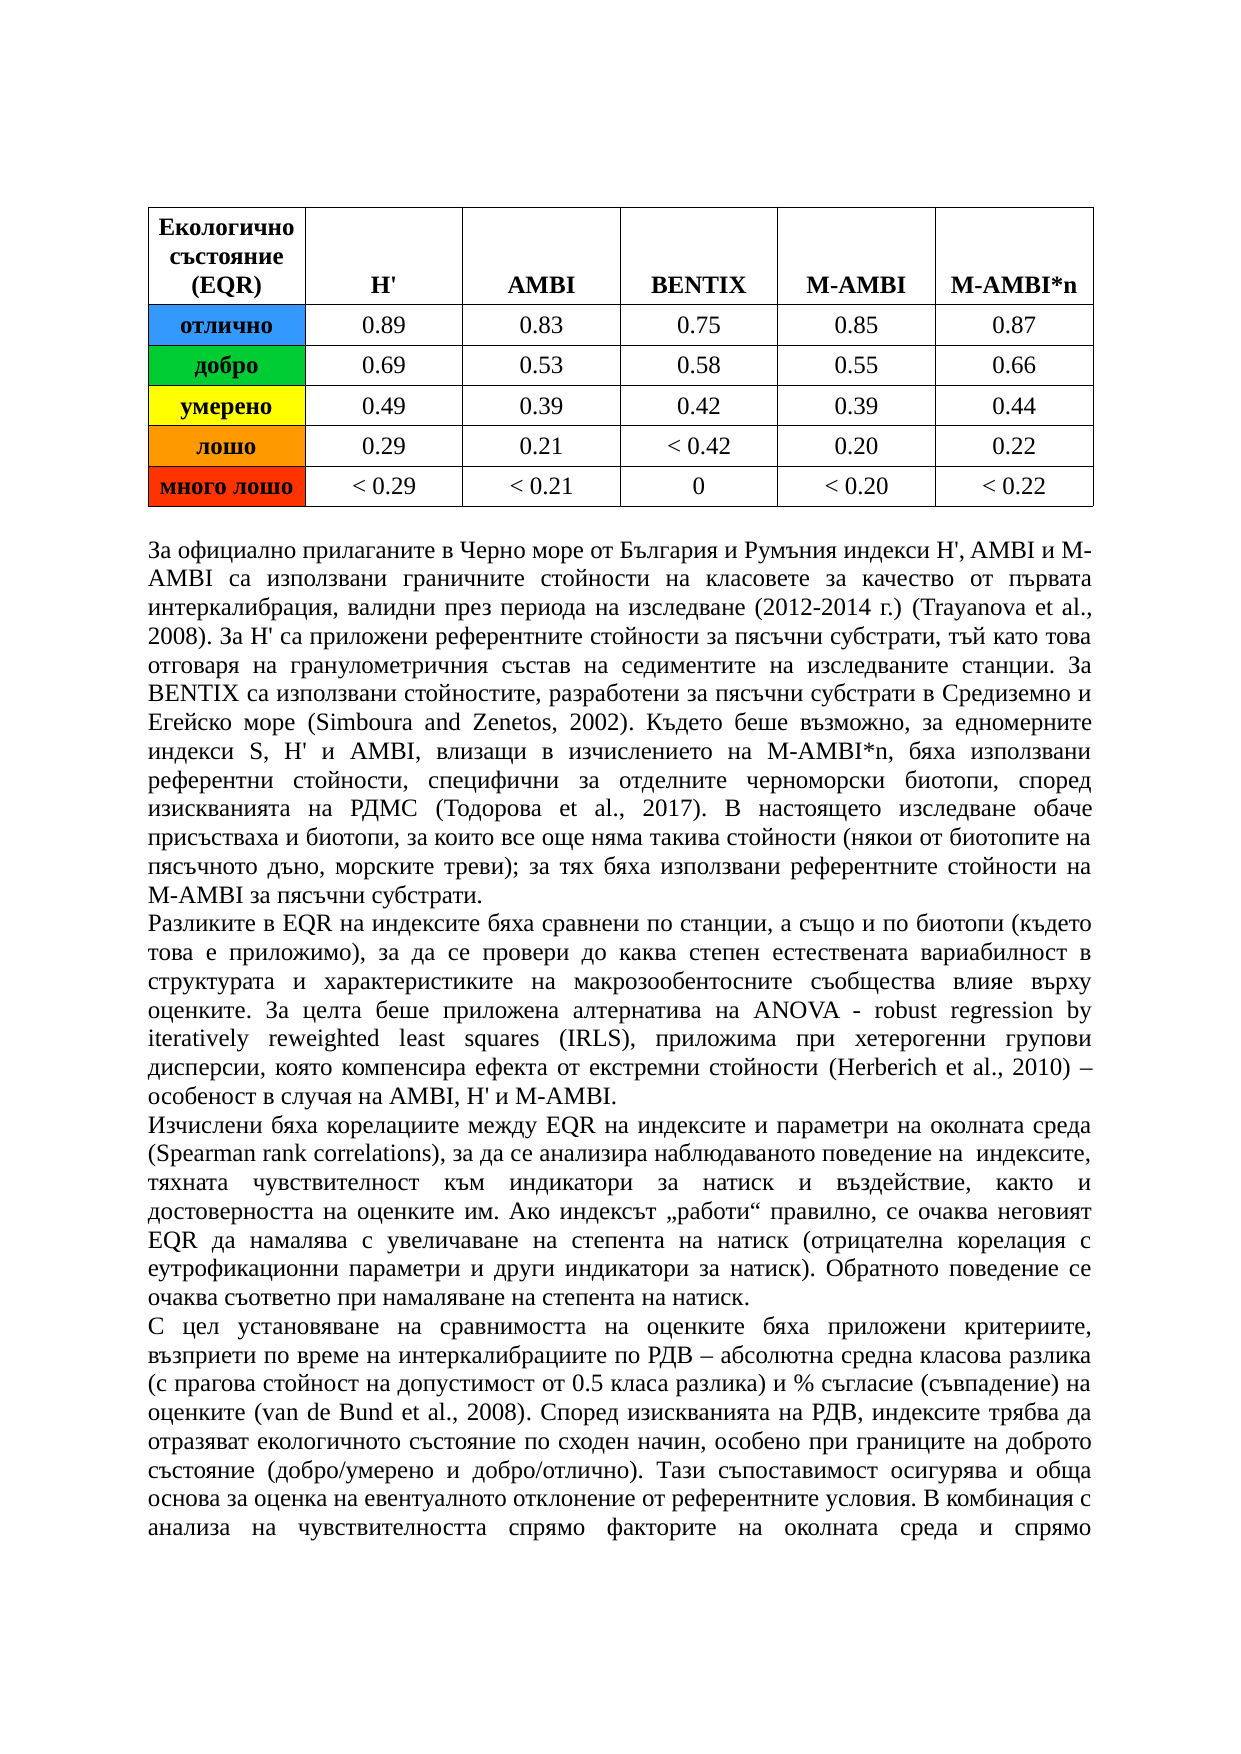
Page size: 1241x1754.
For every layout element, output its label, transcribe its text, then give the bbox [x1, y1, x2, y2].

table_cell 0.49 [306, 386, 462, 425]
table_cell 0.39 [778, 386, 935, 425]
table_cell 0.53 [463, 346, 620, 385]
table_cell < 0.21 [463, 467, 620, 506]
table_cell 0.58 [621, 346, 777, 385]
table_cell лошо [149, 426, 305, 466]
text Разликите в EQR на индексите бяха сравнени по станции, а също и по биотопи (където това е приложимо), за да се провери до каква степен естествената вариабилност в структурата и характеристиките на макрозообентосните съобщества влияе върху оценките. За целта беше приложена алтернатива на ANOVA - robust regression by iteratively reweighted least squares (IRLS), приложима при хетерогенни групови дисперсии, която компенсира ефекта от екстремни стойности (Herberich et al., 2010) – особеност в случая на AMBI, H' и M-AMBI. [148, 908, 1093, 1110]
table_cell добро [149, 346, 305, 385]
table_cell умерено [149, 386, 305, 425]
table_cell < 0.20 [778, 467, 935, 506]
table_cell 0.55 [778, 346, 935, 385]
table_cell < 0.22 [936, 467, 1093, 506]
table_cell много лошо [149, 467, 305, 506]
text Изчислени бяха корелациите между EQR на индексите и параметри на околната среда (Spearman rank correlations), за да се анализира наблюдаваното поведение на индексите, тяхната чувствителност към индикатори за натиск и въздействие, както и достоверността на оценките им. Ако индексът „работи“ правилно, се очаква неговият EQR да намалява с увеличаване на степента на натиск (отрицателна корелация с еутрофикационни параметри и други индикатори за натиск). Обратното поведение се очаква съответно при намаляване на степента на натиск. [148, 1110, 1093, 1311]
table_cell < 0.42 [621, 426, 777, 466]
table_header M-AMBI*n [936, 208, 1093, 304]
table_cell 0.75 [621, 305, 777, 345]
table_cell 0.69 [306, 346, 462, 385]
table_header BENTIX [621, 208, 777, 304]
table_header Екологично състояние (EQR) [149, 208, 305, 304]
table_cell 0.29 [306, 426, 462, 466]
table_cell 0.89 [306, 305, 462, 345]
table_cell 0.44 [936, 386, 1093, 425]
table_header M-AMBI [778, 208, 935, 304]
table_cell 0.83 [463, 305, 620, 345]
table_cell 0.39 [463, 386, 620, 425]
table_cell 0.85 [778, 305, 935, 345]
table_cell отлично [149, 305, 305, 345]
text С цел установяване на сравнимостта на оценките бяха приложени критериите, възприети по време на интеркалибрациите по РДВ – абсолютна средна класова разлика (с прагова стойност на допустимост от 0.5 класа разлика) и % съгласие (съвпадение) на оценките (van de Bund et al., 2008). Според изискванията на РДВ, индексите трябва да отразяват екологичното състояние по сходен начин, особено при границите на доброто състояние (добро/умерено и добро/отлично). Тази съпоставимост осигурява и обща основа за оценка на евентуалното отклонение от референтните условия. В комбинация с анализа на чувствителността спрямо факторите на околната среда и спрямо [148, 1311, 1093, 1541]
table_cell 0 [621, 467, 777, 506]
table_cell 0.21 [463, 426, 620, 466]
text За официално прилаганите в Черно море от България и Румъния индекси H', AMBI и M-AMBI са използвани граничните стойности на класовете за качество от първата интеркалибрация, валидни през периода на изследване (2012-2014 г.) (Trayanova et al., 2008). За H' са приложени референтните стойности за пясъчни субстрати, тъй като това отговаря на гранулометричния състав на седиментите на изследваните станции. За BENTIX са използвани стойностите, разработени за пясъчни субстрати в Средиземно и Егейско море (Simboura and Zenetos, 2002). Където беше възможно, за едномерните индекси S, H' и AMBI, влизащи в изчислението на M-AMBI*n, бяха използвани референтни стойности, специфични за отделните черноморски биотопи, според изискванията на РДМС (Тодорова et al., 2017). В настоящето изследване обаче присъстваха и биотопи, за които все още няма такива стойности (някои от биотопите на пясъчното дъно, морските треви); за тях бяха използвани референтните стойности на M-AMBI за пясъчни субстрати. [148, 535, 1093, 908]
table_cell 0.87 [936, 305, 1093, 345]
table_cell 0.20 [778, 426, 935, 466]
table_cell < 0.29 [306, 467, 462, 506]
table_cell 0.22 [936, 426, 1093, 466]
table_cell 0.66 [936, 346, 1093, 385]
table_header AMBI [463, 208, 620, 304]
table_cell 0.42 [621, 386, 777, 425]
table_header H' [306, 208, 462, 304]
